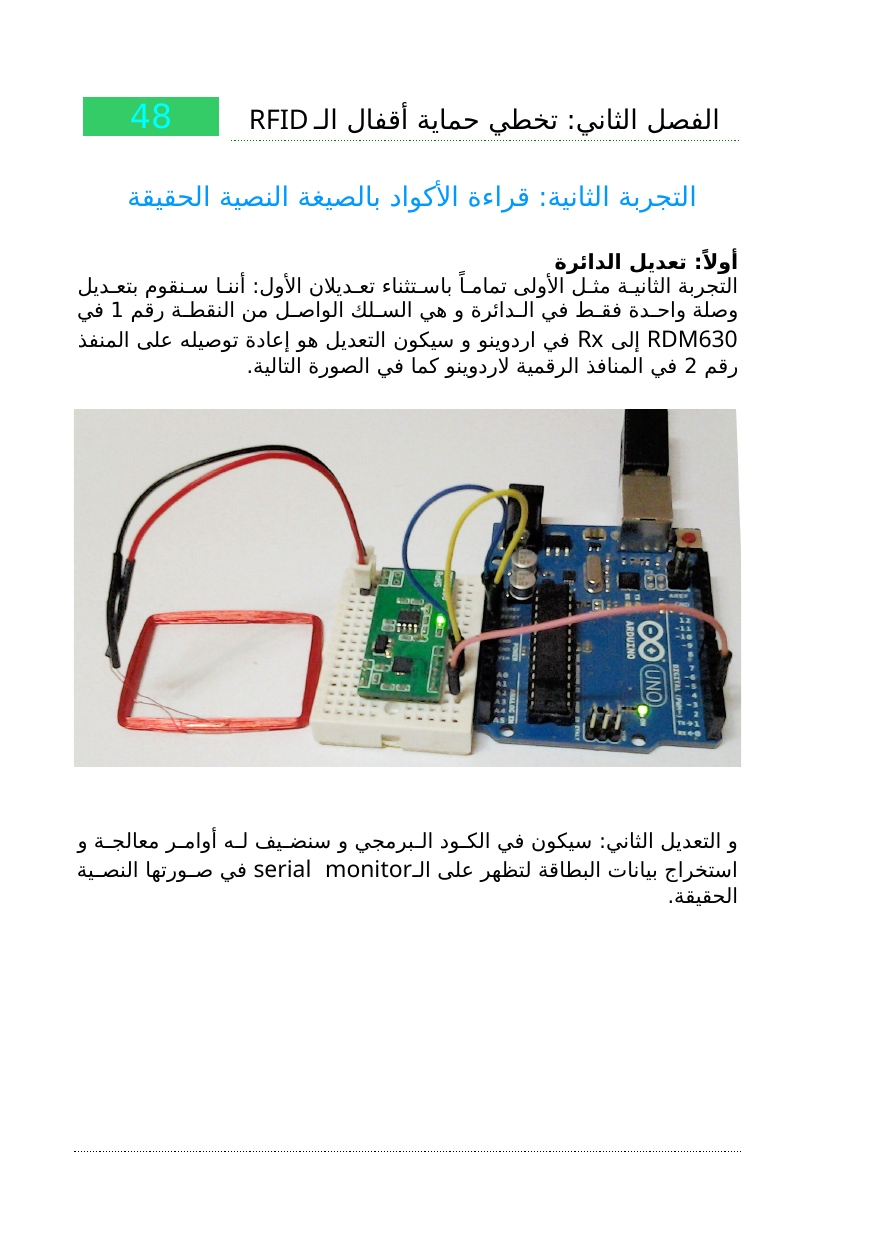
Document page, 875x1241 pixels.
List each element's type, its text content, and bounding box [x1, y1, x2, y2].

text التجربة الثانية مثل الأولى تماماً باستثناء تعديلان الأول: أننا سنقوم بتعديل وصلة واحدة فقط في الدائرة و هي السلك الواصل من النقطة رقم 1 في RDM630 إلى Rx في اردوينو و سيكون التعديل هو إعادة توصيله على المنفذ رقم 2 في المنافذ الرقمية لاردوينو كما في الصورة التالية. [77, 274, 738, 378]
picture [73, 409, 742, 767]
text و التعديل الثاني: سيكون في الكود البرمجي و سنضيف له أوامر معالجة و استخراج بيانات البطاقة لتظهر على الـserial monitor في صورتها النصية الحقيقة. [77, 829, 738, 908]
text أولاً: تعديل الدائرة [77, 250, 738, 274]
subtitle التجربة الثانية: قراءة الأكواد بالصيغة النصية الحقيقة [77, 181, 738, 213]
